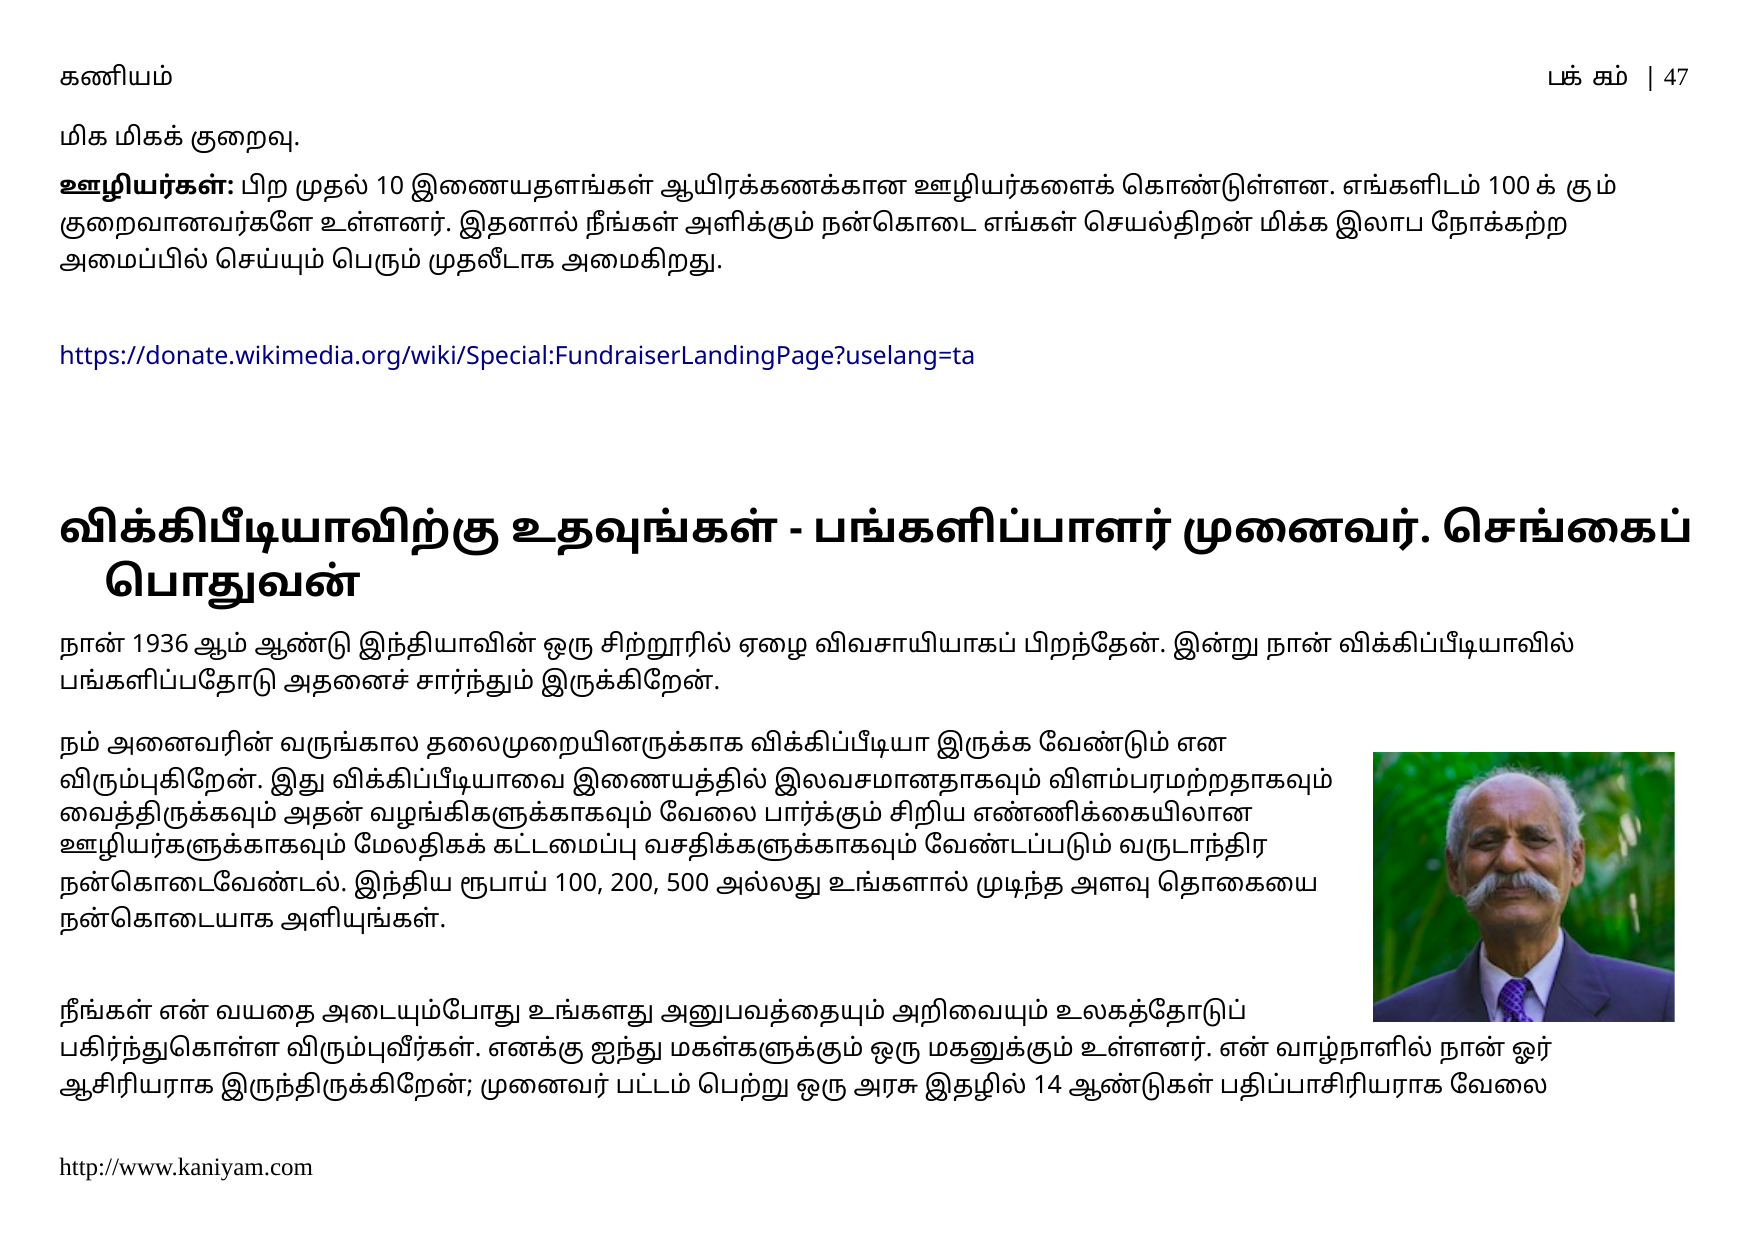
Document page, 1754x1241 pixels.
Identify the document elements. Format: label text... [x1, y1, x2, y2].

text நான் 1936ஆம் ஆண்டு இந்தியாவின் ஒரு சிற்றூரில் ஏழை விவசாயியாகப் பிறந்தேன். இன்று நான் விக்கிப்பீடியாவில் பங்களிப்பதோடு அதனைச் சார்ந்தும் இருக்கிறேன். [59, 626, 1695, 700]
text https://donate.wikimedia.org/wiki/Special:FundraiserLandingPage?uselang=ta [59, 338, 1695, 372]
text மிக மிகக் குறைவு. [59, 118, 1695, 156]
subtitle விக்கிபீடியாவிற்கு உதவுங்கள் - பங்களிப்பாளர் முனைவர். செங்கைப் பொதுவன் [59, 497, 1695, 613]
picture [1373, 752, 1675, 1022]
text நீங்கள் என் வயதை அடையும்போது உங்களது அனுபவத்தையும் அறிவையும் உலகத்தோடுப் பகிர்ந்துகொள்ள விரும்புவீர்கள். எனக்கு ஐந்து மகள்களுக்கும் ஒரு மகனுக்கும் உள்ளனர். என் வாழ்நாளில் நான் ஓர் ஆசிரியராக இருந்திருக்கிறேன்; முனைவர் பட்டம் பெற்று ஒரு அரசு இதழில் 14 ஆண்டுகள் பதிப்பாசிரியராக வேலை [59, 997, 1695, 1104]
text நம் அனைவரின் வருங்கால தலைமுறையினருக்காக விக்கிப்பீடியா இருக்க வேண்டும் என விரும்புகிறேன். இது விக்கிப்பீடியாவை இணையத்தில் இலவசமானதாகவும் விளம்பரமற்றதாகவும் வைத்திருக்கவும் அதன் வழங்கிகளுக்காகவும் வேலை பார்க்கும் சிறிய எண்ணிக்கையிலான ஊழியர்களுக்காகவும் மேலதிகக் கட்டமைப்பு வசதிக்களுக்காகவும் வேண்டப்படும் வருடாந்திர நன்கொடைவேண்டல். இந்திய ரூபாய் 100, 200, 500 அல்லது உங்களால் முடிந்த அளவு தொகையை நன்கொடையாக அளியுங்கள். [59, 729, 1695, 938]
text ஊழியர்கள்: பிற முதல் 10 இணையதளங்கள் ஆயிரக்கணக்கான ஊழியர்களைக் கொண்டுள்ளன. எங்களிடம் 100க்கும் குறைவானவர்களே உள்ளனர். இதனால் நீங்கள் அளிக்கும் நன்கொடை எங்கள் செயல்திறன் மிக்க இலாப நோக்கற்ற அமைப்பில் செய்யும் பெரும் முதலீடாக அமைகிறது. [59, 168, 1695, 279]
